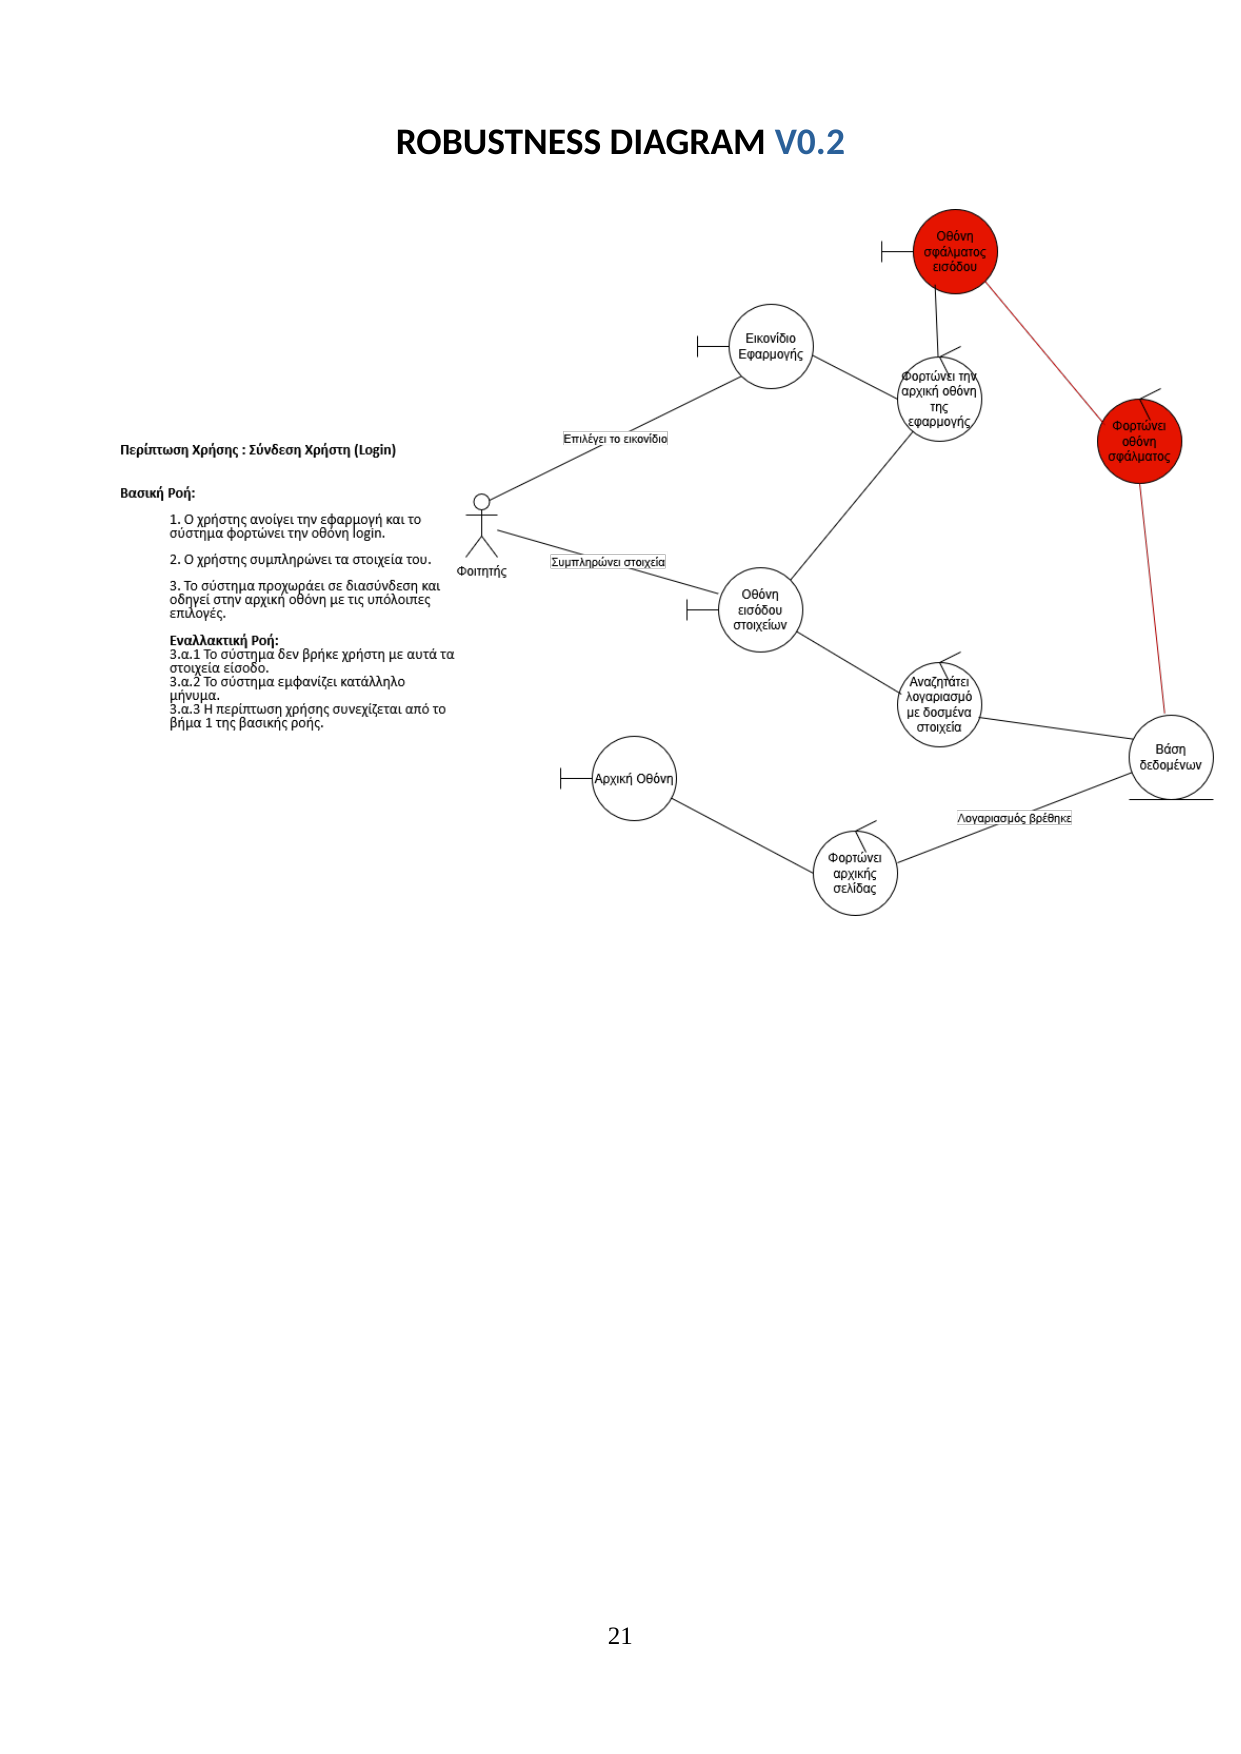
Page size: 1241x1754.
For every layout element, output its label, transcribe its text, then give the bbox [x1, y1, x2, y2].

picture [118, 209, 1215, 916]
text ROBUSTNESS DIAGRAM V0.2 [118, 118, 1122, 164]
